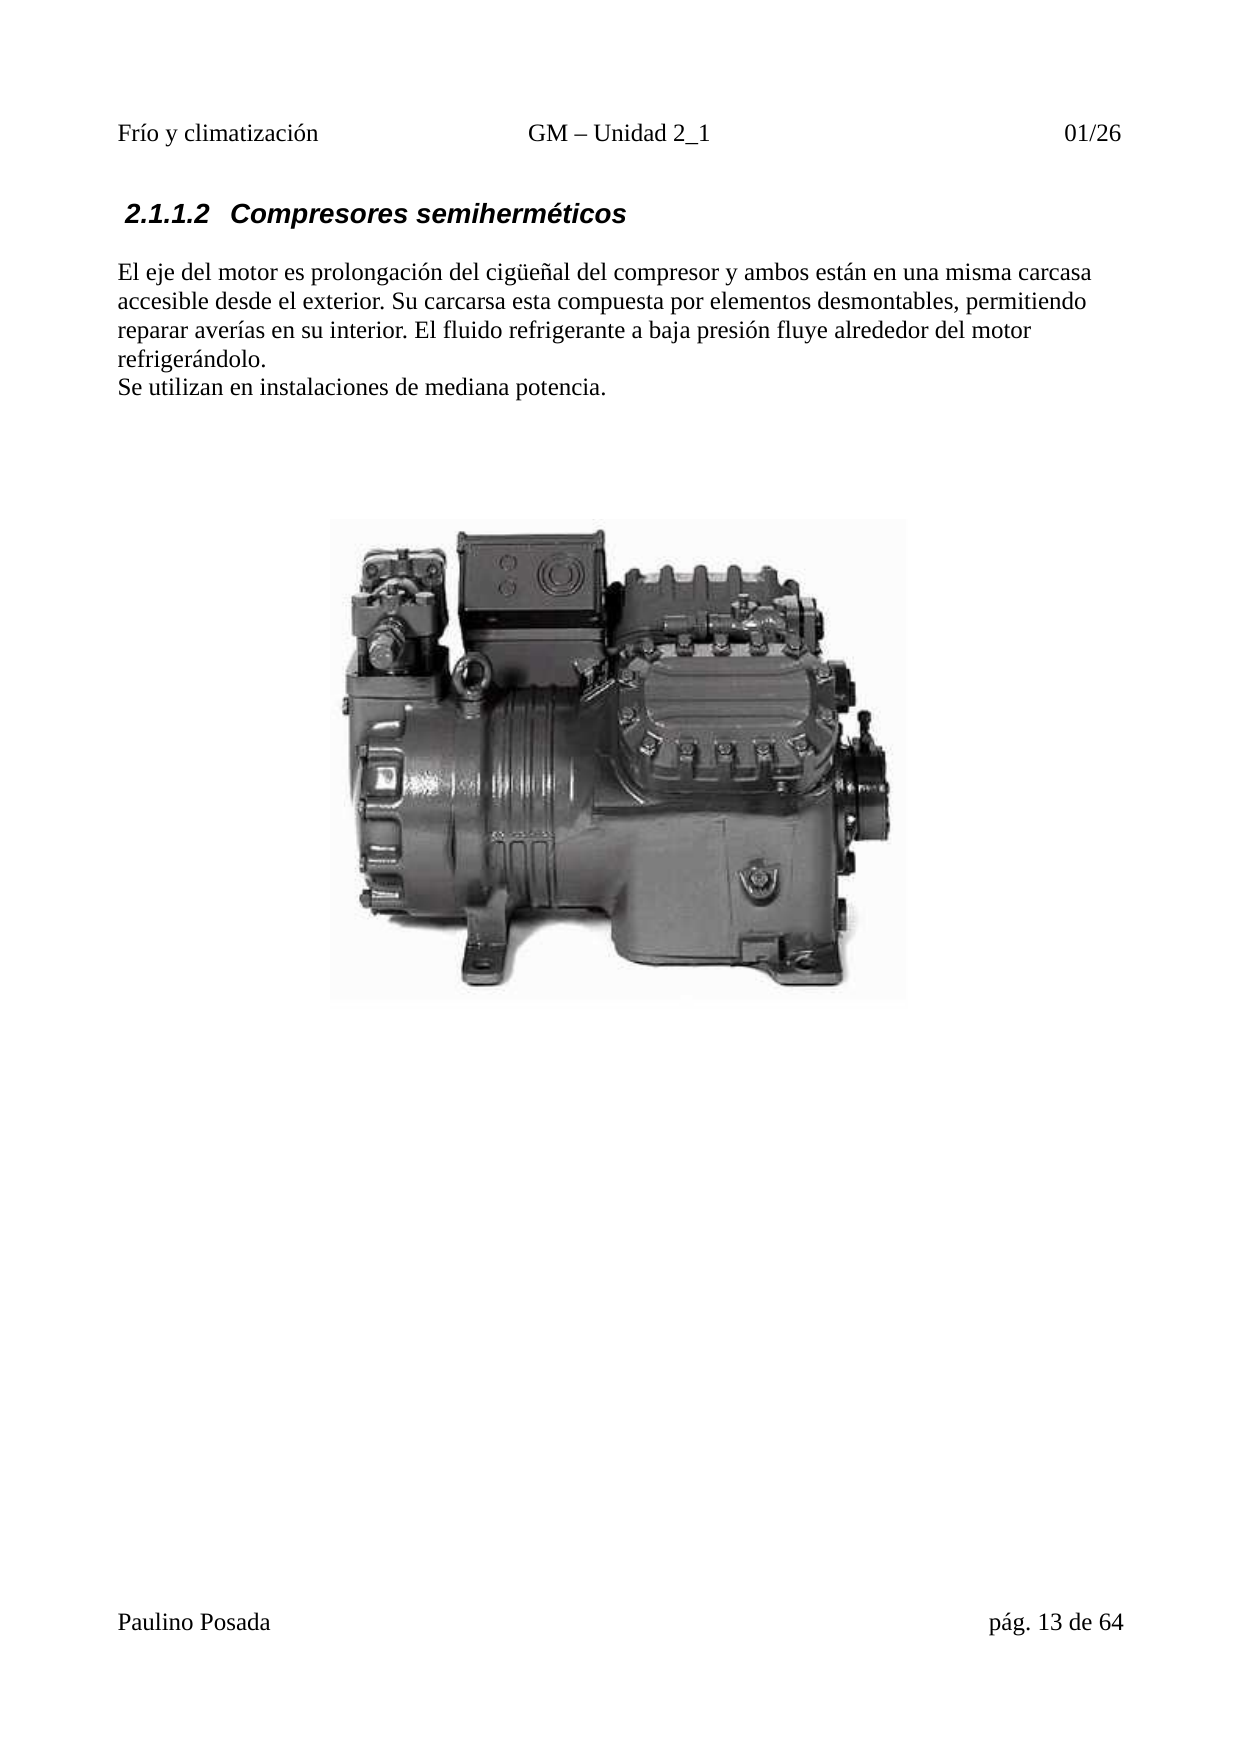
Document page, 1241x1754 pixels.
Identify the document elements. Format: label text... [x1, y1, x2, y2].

picture [330, 519, 909, 1009]
text Se utilizan en instalaciones de mediana potencia. [117, 372, 1123, 401]
subtitle Compresores semiherméticos [117, 197, 1123, 229]
text El eje del motor es prolongación del cigüeñal del compresor y ambos están en una misma carcasa accesible desde el exterior. Su carcarsa esta compuesta por elementos desmontables, permitiendo reparar averías en su interior. El fluido refrigerante a baja presión fluye alrededor del motor refrigerándolo. [117, 257, 1123, 372]
